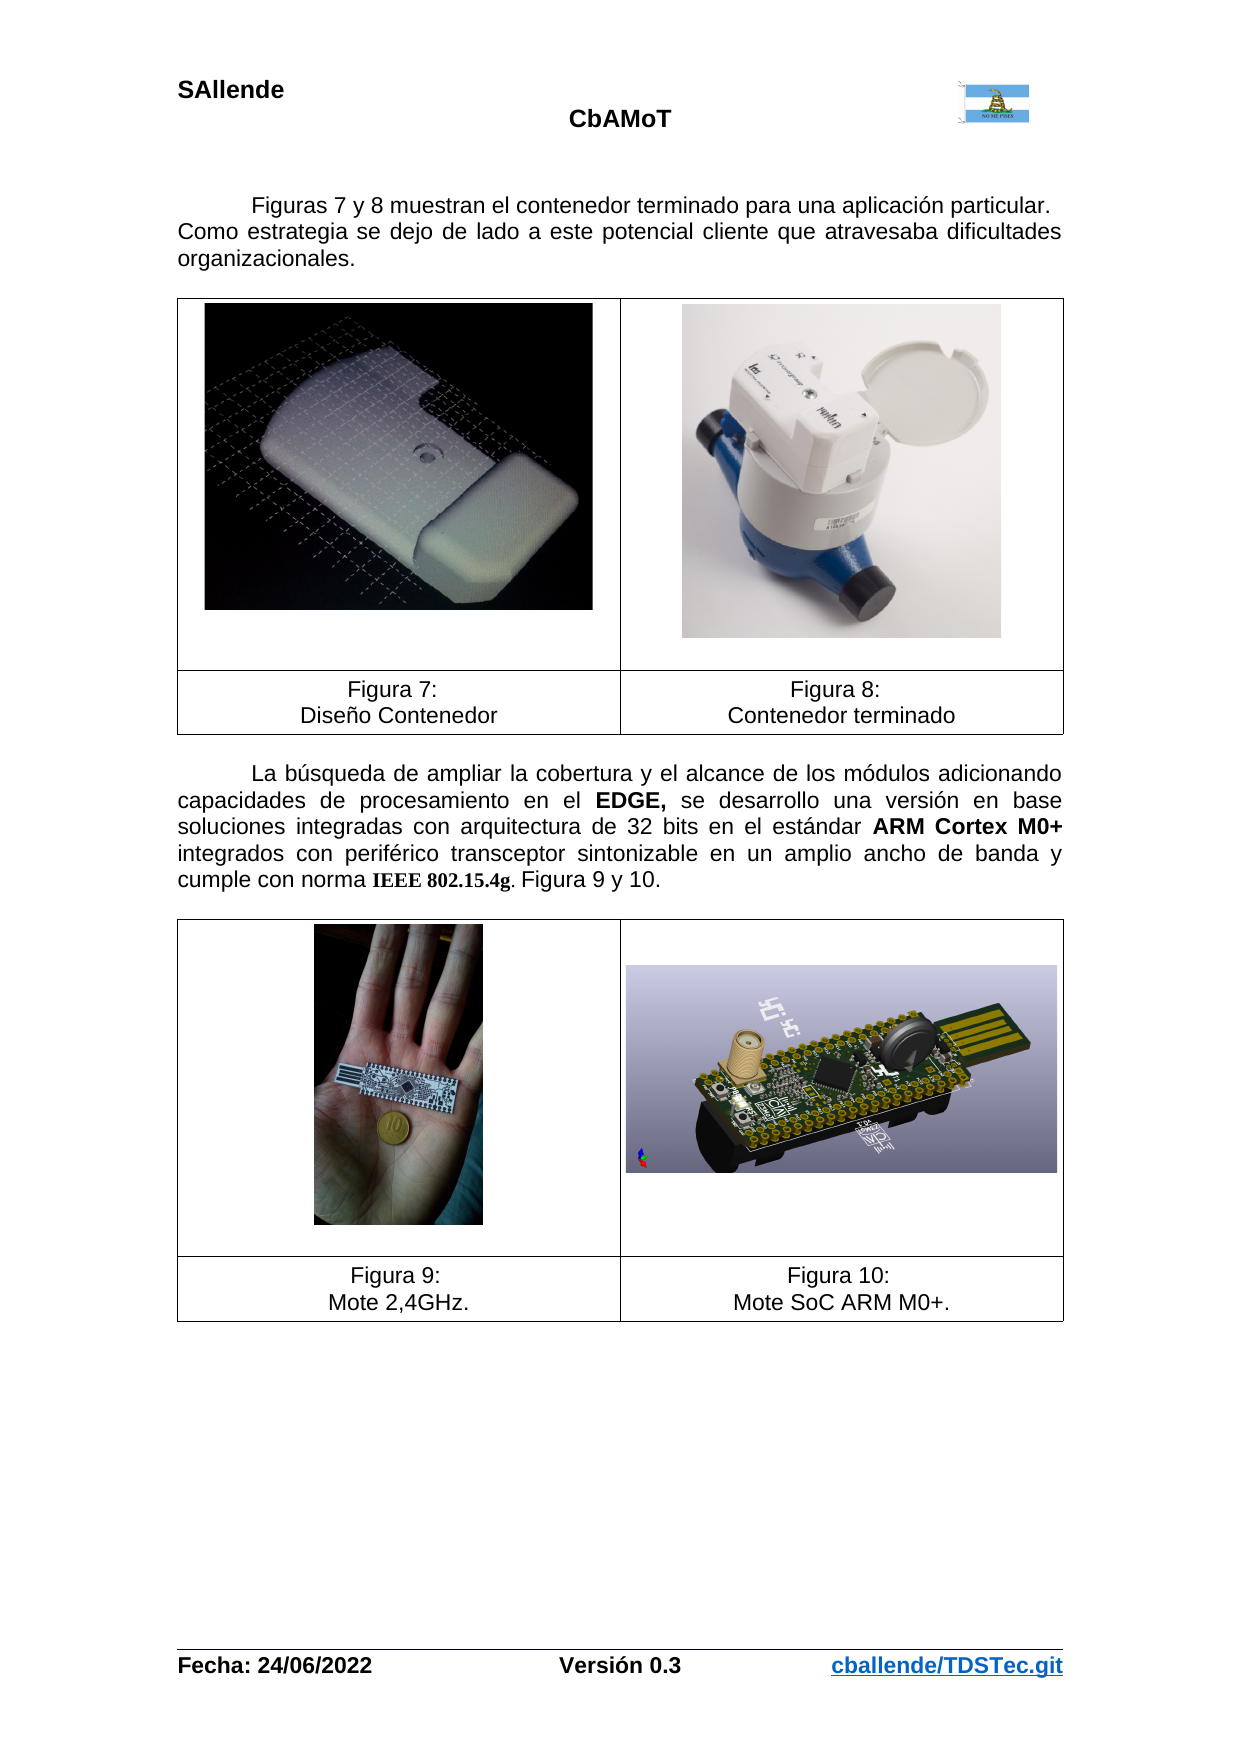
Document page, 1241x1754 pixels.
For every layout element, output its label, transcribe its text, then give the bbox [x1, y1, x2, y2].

text Como estrategia se dejo de lado a este potencial cliente que atravesaba dificultades organizacionales. [177, 218, 1063, 271]
table_cell Figura 7: Diseño Contenedor [178, 671, 620, 734]
picture [954, 79, 1033, 126]
table_header [178, 299, 620, 670]
picture [204, 303, 593, 610]
table_cell Figura 10: Mote SoC ARM M0+. [621, 1257, 1063, 1321]
table_cell Figura 9: Mote 2,4GHz. [178, 1257, 620, 1321]
picture [625, 965, 1058, 1173]
text La búsqueda de ampliar la cobertura y el alcance de los módulos adicionando capacidades de procesamiento en el EDGE, se desarrollo una versión en base soluciones integradas con arquitectura de 32 bits en el estándar ARM Cortex M0+ integrados con periférico transceptor sintonizable en un amplio ancho de banda y cumple con norma IEEE 802.15.4g. Figura 9 y 10. [177, 760, 1063, 892]
picture [682, 304, 1002, 638]
text Figuras 7 y 8 muestran el contenedor terminado para una aplicación particular. [177, 192, 1063, 218]
table_header [621, 299, 1063, 670]
table_header [621, 920, 1063, 1256]
picture [314, 924, 483, 1225]
table_header [178, 920, 620, 1256]
table_cell Figura 8: Contenedor terminado [621, 671, 1063, 734]
